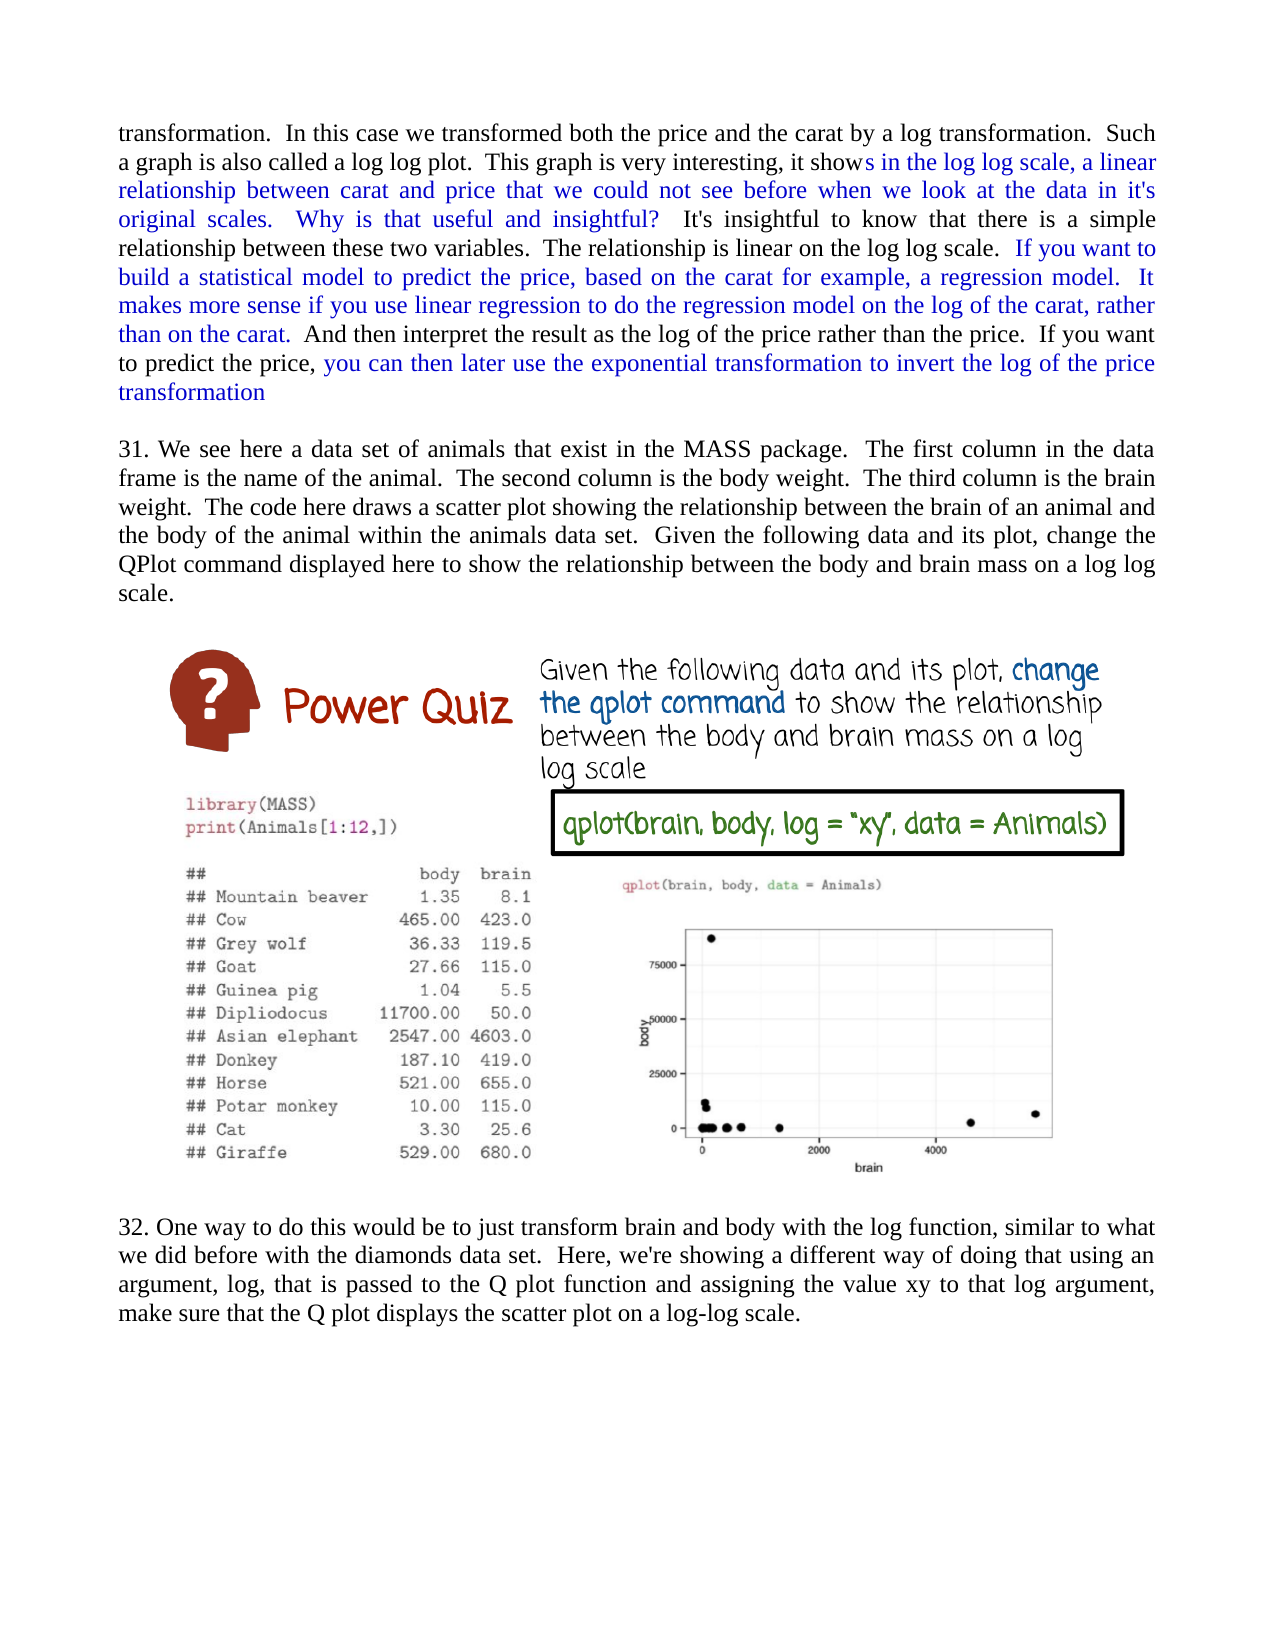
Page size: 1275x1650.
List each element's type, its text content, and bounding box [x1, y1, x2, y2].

text 32. One way to do this would be to just transform brain and body with the log function, similar to what we did before with the diamonds data set. Here, we're showing a different way of doing that using an argument, log, that is passed to the Q plot function and assigning the value xy to that log argument, make sure that the Q plot displays the scatter plot on a log-log scale. [118, 1212, 1157, 1327]
text transformation. In this case we transformed both the price and the carat by a log transformation. Such a graph is also called a log log plot. This graph is very interesting, it shows in the log log scale, a linear relationship between carat and price that we could not see before when we look at the data in it's original scales. Why is that useful and insightful? It's insightful to know that there is a simple relationship between these two variables. The relationship is linear on the log log scale. If you want to build a statistical model to predict the price, based on the carat for example, a regression model. It makes more sense if you use linear regression to do the regression model on the log of the carat, rather than on the carat. And then interpret the result as the log of the price rather than the price. If you want to predict the price, you can then later use the exponential transformation to invert the log of the price transformation [118, 118, 1157, 406]
picture [118, 635, 1157, 1183]
text 31. We see here a data set of animals that exist in the MASS package. The first column in the data frame is the name of the animal. The second column is the body weight. The third column is the brain weight. The code here draws a scatter plot showing the relationship between the brain of an animal and the body of the animal within the animals data set. Given the following data and its plot, change the QPlot command displayed here to show the relationship between the body and brain mass on a log log scale. [118, 434, 1157, 607]
